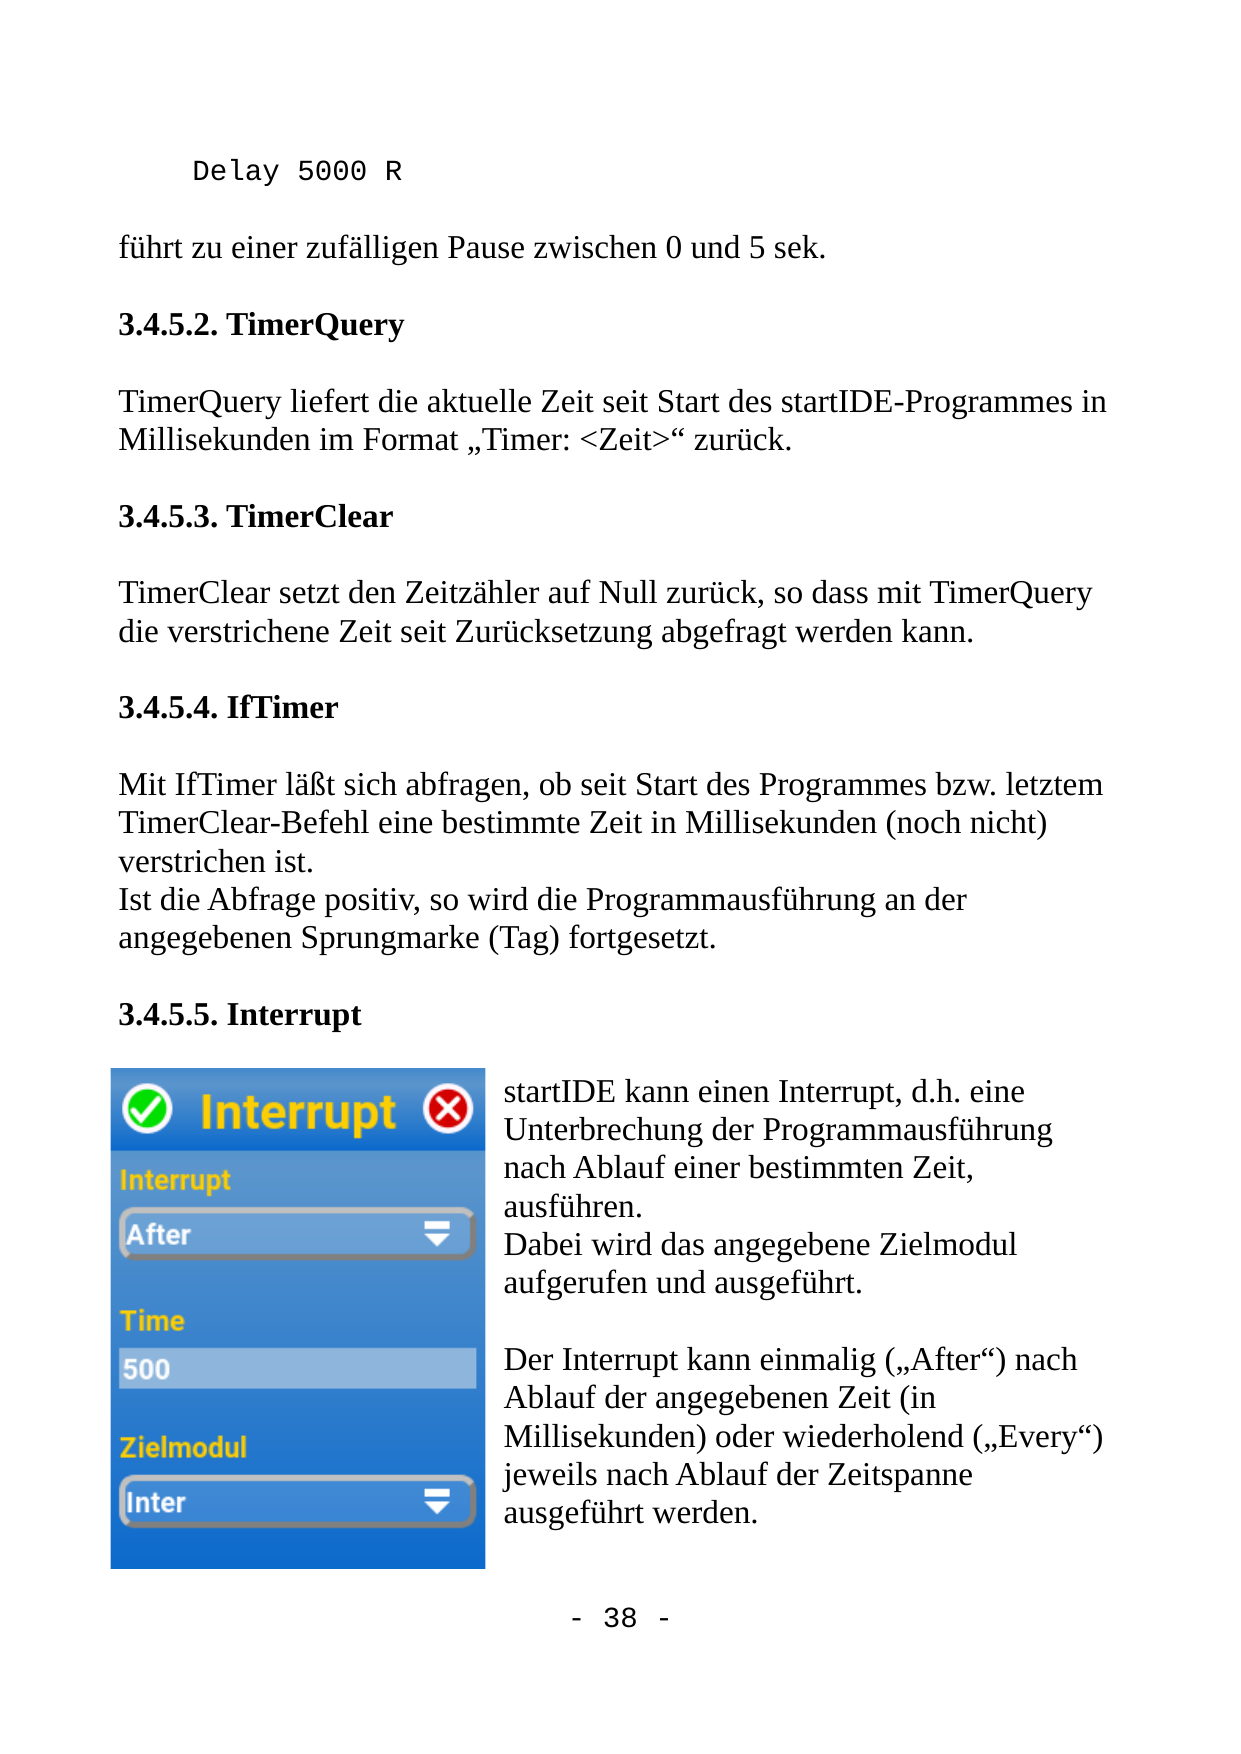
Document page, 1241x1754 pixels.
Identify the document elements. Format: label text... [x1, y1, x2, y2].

text 3.4.5.4. IfTimer [118, 688, 1122, 726]
picture [110, 1068, 486, 1569]
text TimerQuery liefert die aktuelle Zeit seit Start des startIDE-Programmes in Millisekunden im Format „Timer: <Zeit>“ zurück. [118, 381, 1122, 458]
text führt zu einer zufälligen Pause zwischen 0 und 5 sek. [118, 228, 1122, 266]
text 3.4.5.2. TimerQuery [118, 304, 1122, 343]
text Dabei wird das angegebene Zielmodul aufgerufen und ausgeführt. [486, 1224, 1122, 1301]
text Der Interrupt kann einmalig („After“) nach Ablauf der angegebenen Zeit (in Millisekunden) oder wiederholend („Every“) jeweils nach Ablauf der Zeitspanne ausgeführt werden. [486, 1339, 1122, 1531]
text Mit IfTimer läßt sich abfragen, ob seit Start des Programmes bzw. letztem TimerClear-Befehl eine bestimmte Zeit in Millisekunden (noch nicht) verstrichen ist. [118, 764, 1122, 879]
text startIDE kann einen Interrupt, d.h. eine Unterbrechung der Programmausführung nach Ablauf einer bestimmten Zeit, ausführen. [486, 1071, 1122, 1224]
text Delay 5000 R [118, 156, 1122, 189]
text TimerClear setzt den Zeitzähler auf Null zurück, so dass mit TimerQuery die verstrichene Zeit seit Zurücksetzung abgefragt werden kann. [118, 573, 1122, 649]
text Ist die Abfrage positiv, so wird die Programmausführung an der angegebenen Sprungmarke (Tag) fortgesetzt. [118, 879, 1122, 956]
text 3.4.5.3. TimerClear [118, 496, 1122, 534]
text 3.4.5.5. Interrupt [118, 994, 1122, 1033]
